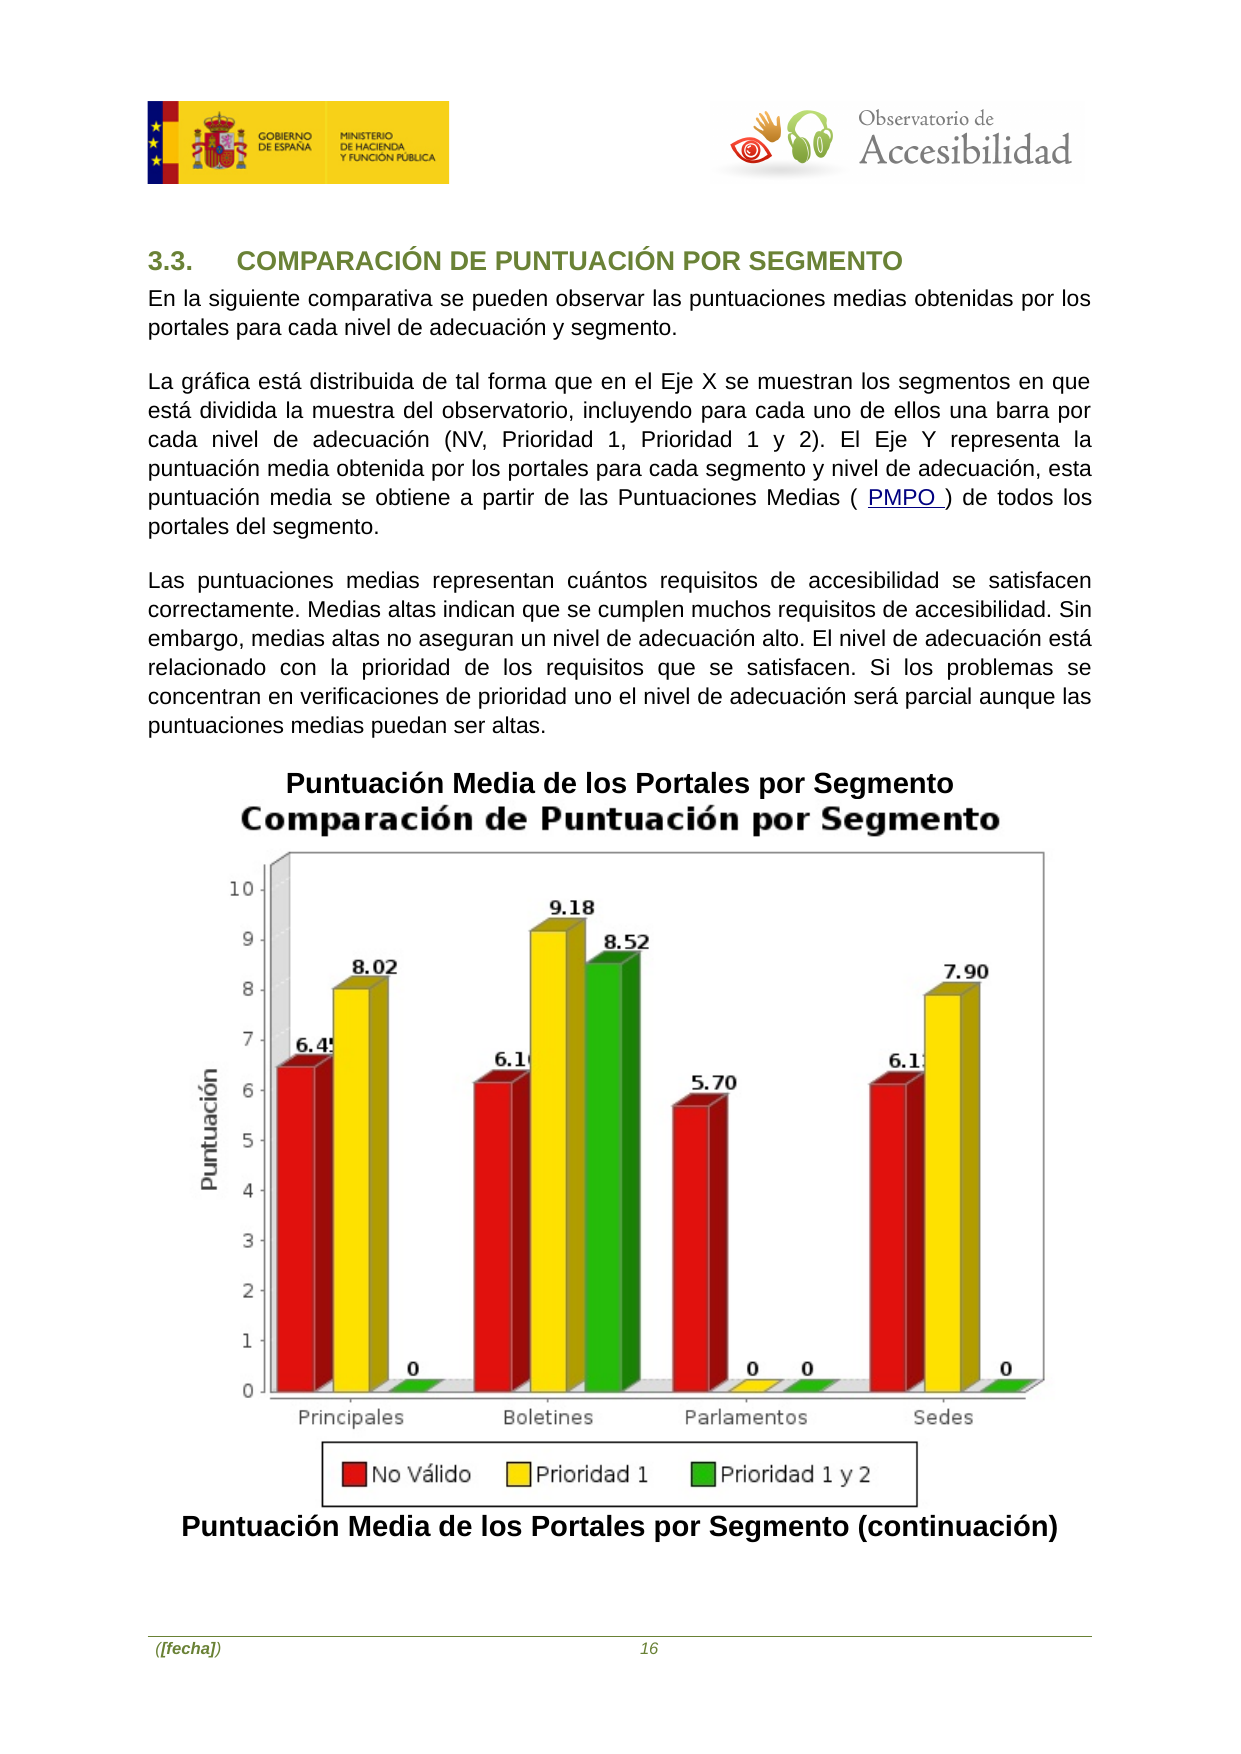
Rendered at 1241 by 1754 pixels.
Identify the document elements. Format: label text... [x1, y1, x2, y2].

picture [178, 799, 1062, 1509]
text Puntuación Media de los Portales por Segmento (continuación) [148, 1509, 1092, 1542]
subtitle Comparación de puntuación por segmento [148, 245, 1092, 276]
picture [147, 101, 450, 184]
text En la siguiente comparativa se pueden observar las puntuaciones medias obtenidas por los portales para cada nivel de adecuación y segmento. [148, 285, 1092, 341]
text Puntuación Media de los Portales por Segmento [148, 766, 1092, 799]
picture [710, 101, 1086, 184]
text Las puntuaciones medias representan cuántos requisitos de accesibilidad se satisfacen correctamente. Medias altas indican que se cumplen muchos requisitos de accesibilidad. Sin embargo, medias altas no aseguran un nivel de adecuación alto. El nivel de adecuación está relacionado con la prioridad de los requisitos que se satisfacen. Si los problemas se concentran en verificaciones de prioridad uno el nivel de adecuación será parcial aunque las puntuaciones medias puedan ser altas. [148, 567, 1092, 738]
text La gráfica está distribuida de tal forma que en el Eje X se muestran los segmentos en que está dividida la muestra del observatorio, incluyendo para cada uno de ellos una barra por cada nivel de adecuación (NV, Prioridad 1, Prioridad 1 y 2). El Eje Y representa la puntuación media obtenida por los portales para cada segmento y nivel de adecuación, esta puntuación media se obtiene a partir de las Puntuaciones Medias ( PMPO ) de todos los portales del segmento. [148, 368, 1092, 539]
